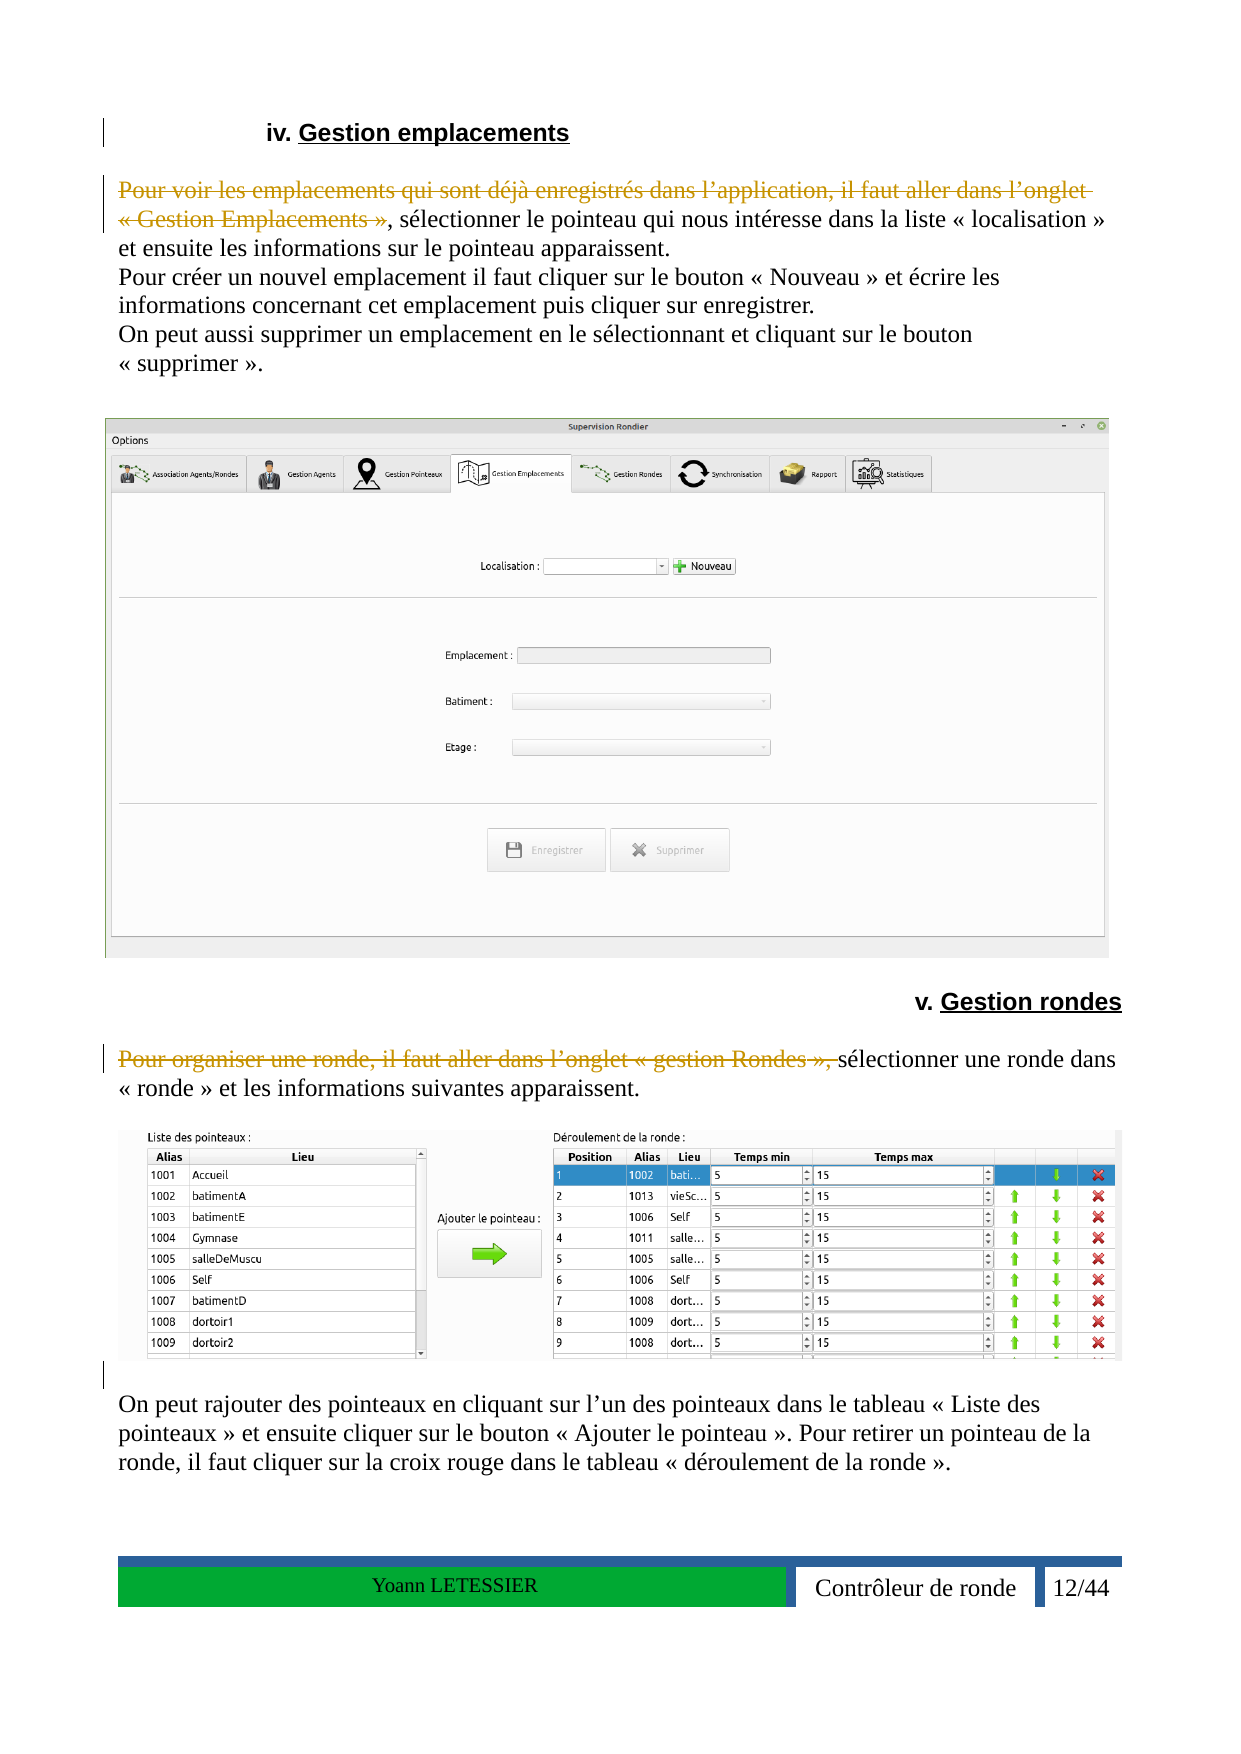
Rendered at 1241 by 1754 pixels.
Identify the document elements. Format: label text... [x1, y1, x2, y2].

picture [105, 418, 1109, 958]
picture [118, 1130, 1123, 1361]
text On peut rajouter des pointeaux en cliquant sur l’un des pointeaux dans le tableau « Liste des pointeaux » et ensuite cliquer sur le bouton « Ajouter le pointeau ». Pour retirer un pointeau de la ronde, il faut cliquer sur la croix rouge dans le tableau « déroulement de la ronde ». [118, 1389, 1122, 1476]
text sélectionner une ronde dans « ronde » et les informations suivantes apparaissent. [118, 1044, 1122, 1101]
text , sélectionner le pointeau qui nous intéresse dans la liste « localisation » et ensuite les informations sur le pointeau apparaissent. [118, 175, 1122, 262]
text Pour créer un nouvel emplacement il faut cliquer sur le bouton « Nouveau » et écrire les informations concernant cet emplacement puis cliquer sur enregistrer. [118, 262, 1122, 319]
text On peut aussi supprimer un emplacement en le sélectionnant et cliquant sur le bouton « supprimer ». [118, 319, 1122, 377]
subtitle Gestion emplacements [266, 118, 1122, 147]
subtitle Gestion rondes [266, 987, 1122, 1015]
